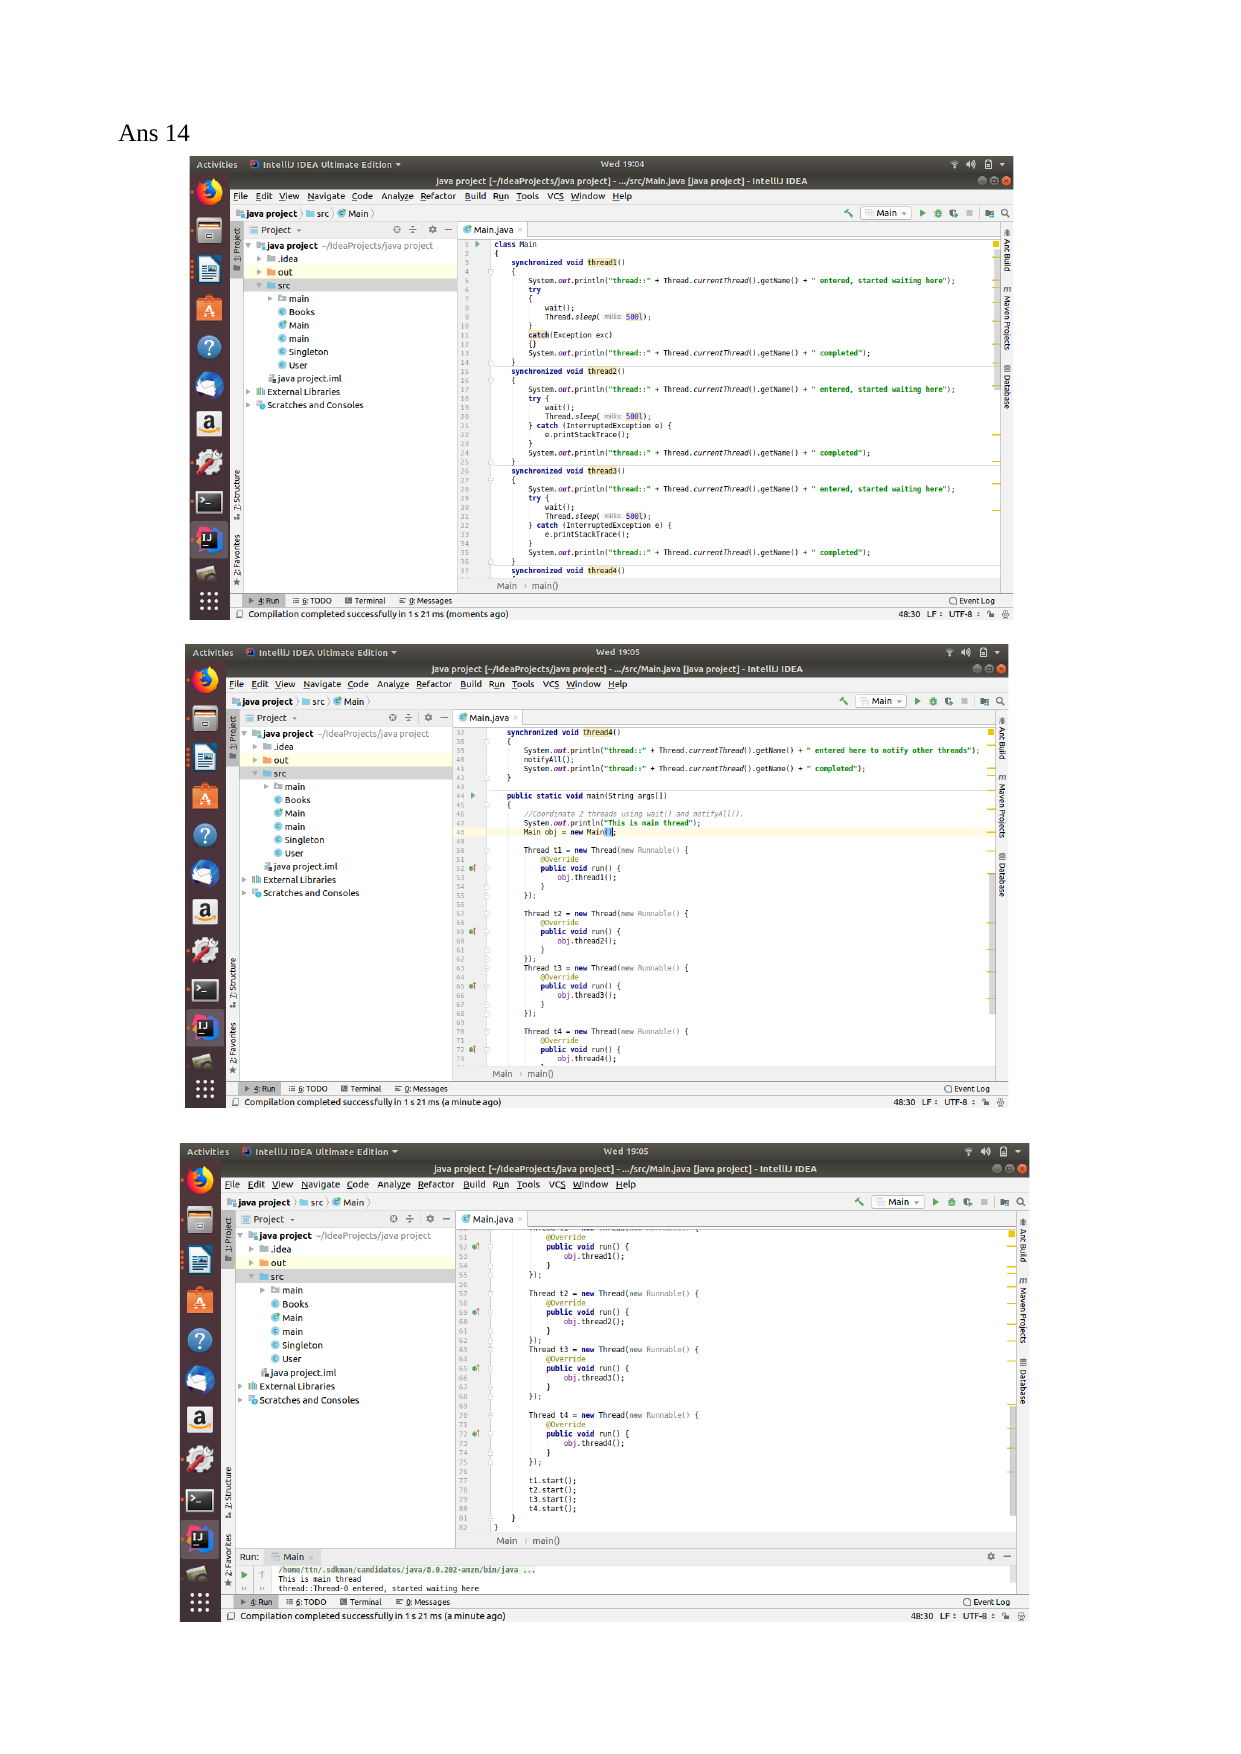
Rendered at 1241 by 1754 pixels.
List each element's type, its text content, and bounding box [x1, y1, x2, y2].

picture [189, 156, 1014, 620]
text Ans 14 [118, 118, 1122, 147]
picture [185, 644, 1009, 1108]
picture [179, 1143, 1030, 1622]
